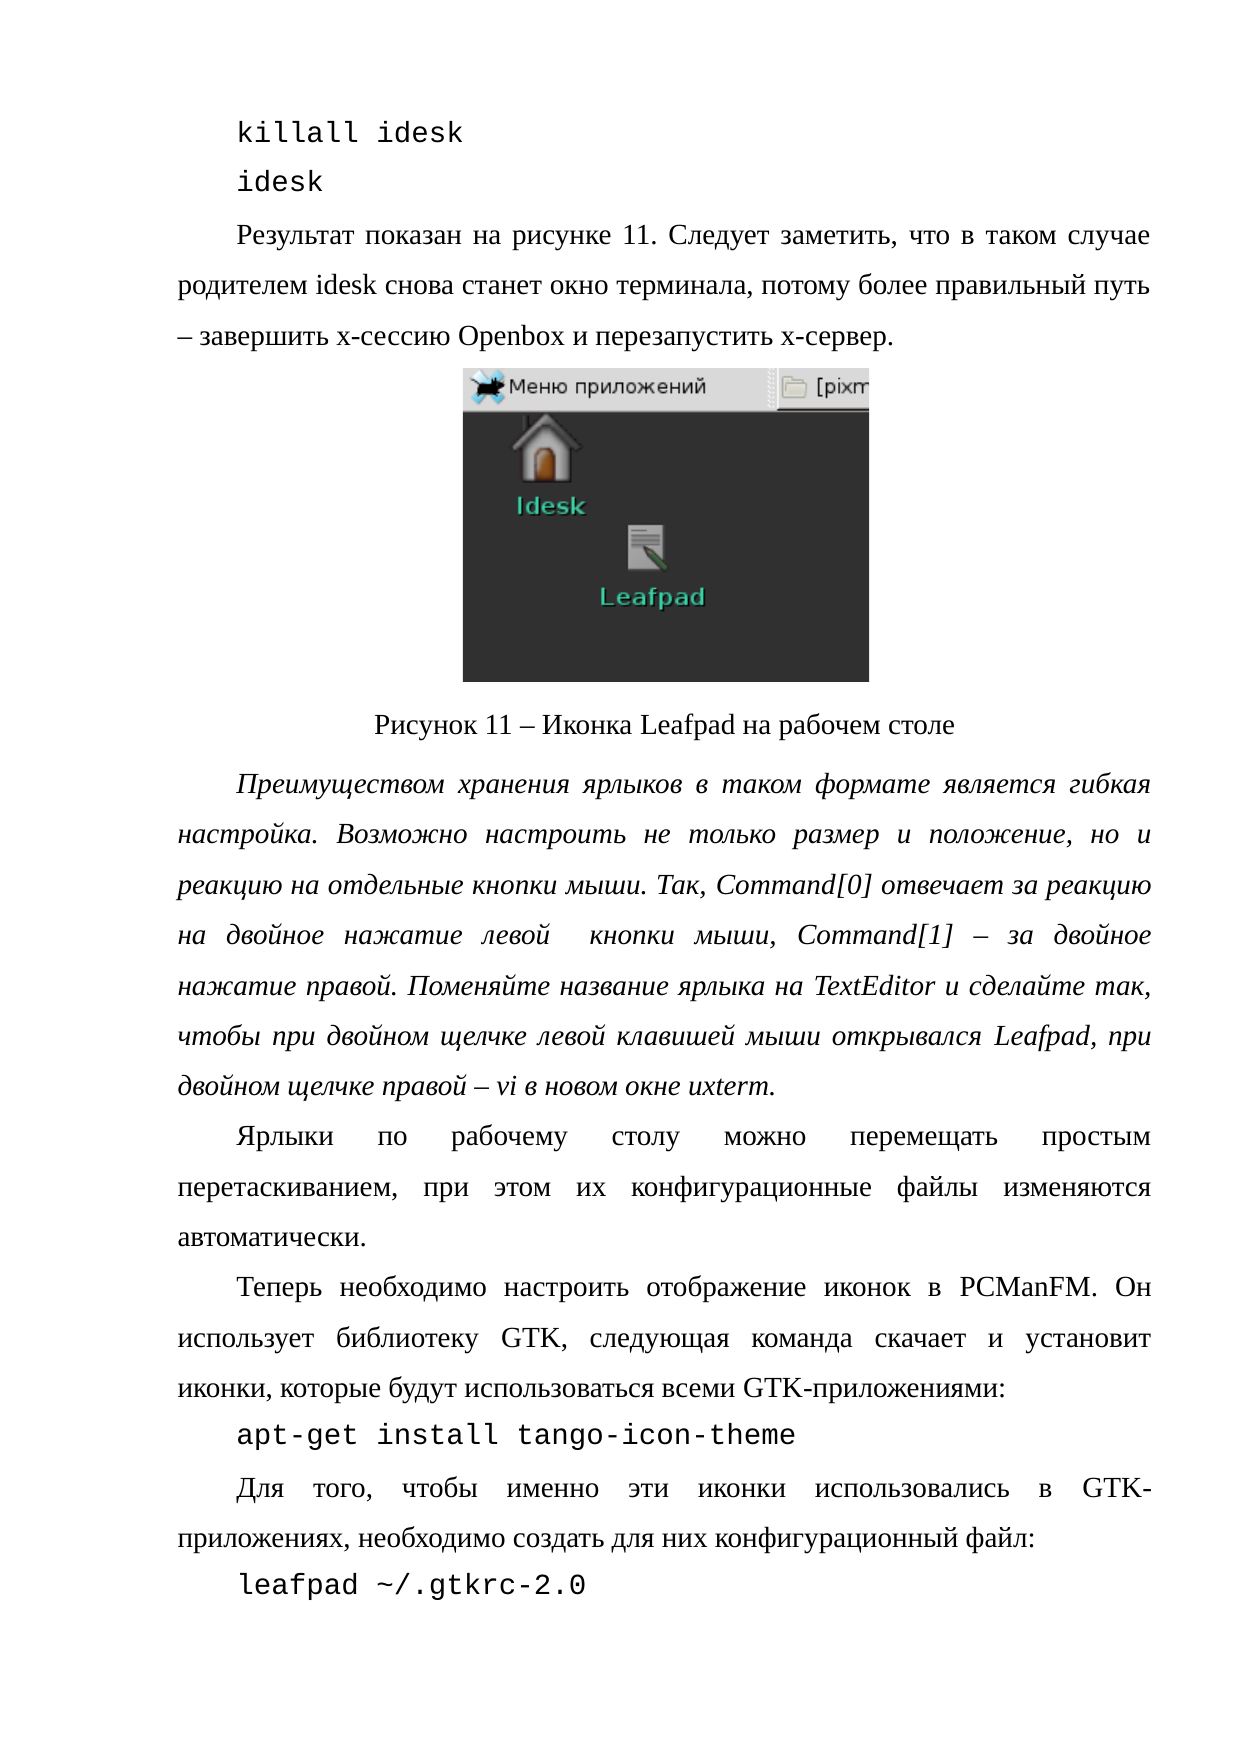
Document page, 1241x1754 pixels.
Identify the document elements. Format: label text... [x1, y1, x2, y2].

text leafpad ~/.gtkrc-2.0 [177, 1571, 1152, 1603]
text Рисунок 11 – Иконка Leafpad на рабочем столе [177, 707, 1152, 741]
text killall idesk [177, 118, 1152, 151]
text Теперь необходимо настроить отображение иконок в PCManFM. Он использует библиотеку GTK, следующая команда скачает и установит иконки, которые будут использоваться всеми GTK-приложениями: [177, 1269, 1152, 1404]
picture [462, 368, 870, 682]
text Для того, чтобы именно эти иконки использовались в GTK-приложениях, необходимо создать для них конфигурационный файл: [177, 1470, 1152, 1554]
text Результат показан на рисунке 11. Следует заметить, что в таком случае родителем idesk снова станет окно терминала, потому более правильный путь – завершить x-сессию Openbox и перезапустить x-сервер. [177, 217, 1152, 351]
text apt-get install tango-icon-theme [177, 1420, 1152, 1453]
text Преимуществом хранения ярлыков в таком формате является гибкая настройка. Возможно настроить не только размер и положение, но и реакцию на отдельные кнопки мыши. Так, Command[0] отвечает за реакцию на двойное нажатие левой кнопки мыши, Command[1] – за двойное нажатие правой. Поменяйте название ярлыка на TextEditor и сделайте так, чтобы при двойном щелчке левой клавишей мыши открывался Leafpad, при двойном щелчке правой – vi в новом окне uxterm. [177, 766, 1152, 1102]
text idesk [177, 168, 1152, 201]
text Ярлыки по рабочему столу можно перемещать простым перетаскиванием, при этом их конфигурационные файлы изменяются автоматически. [177, 1118, 1152, 1253]
